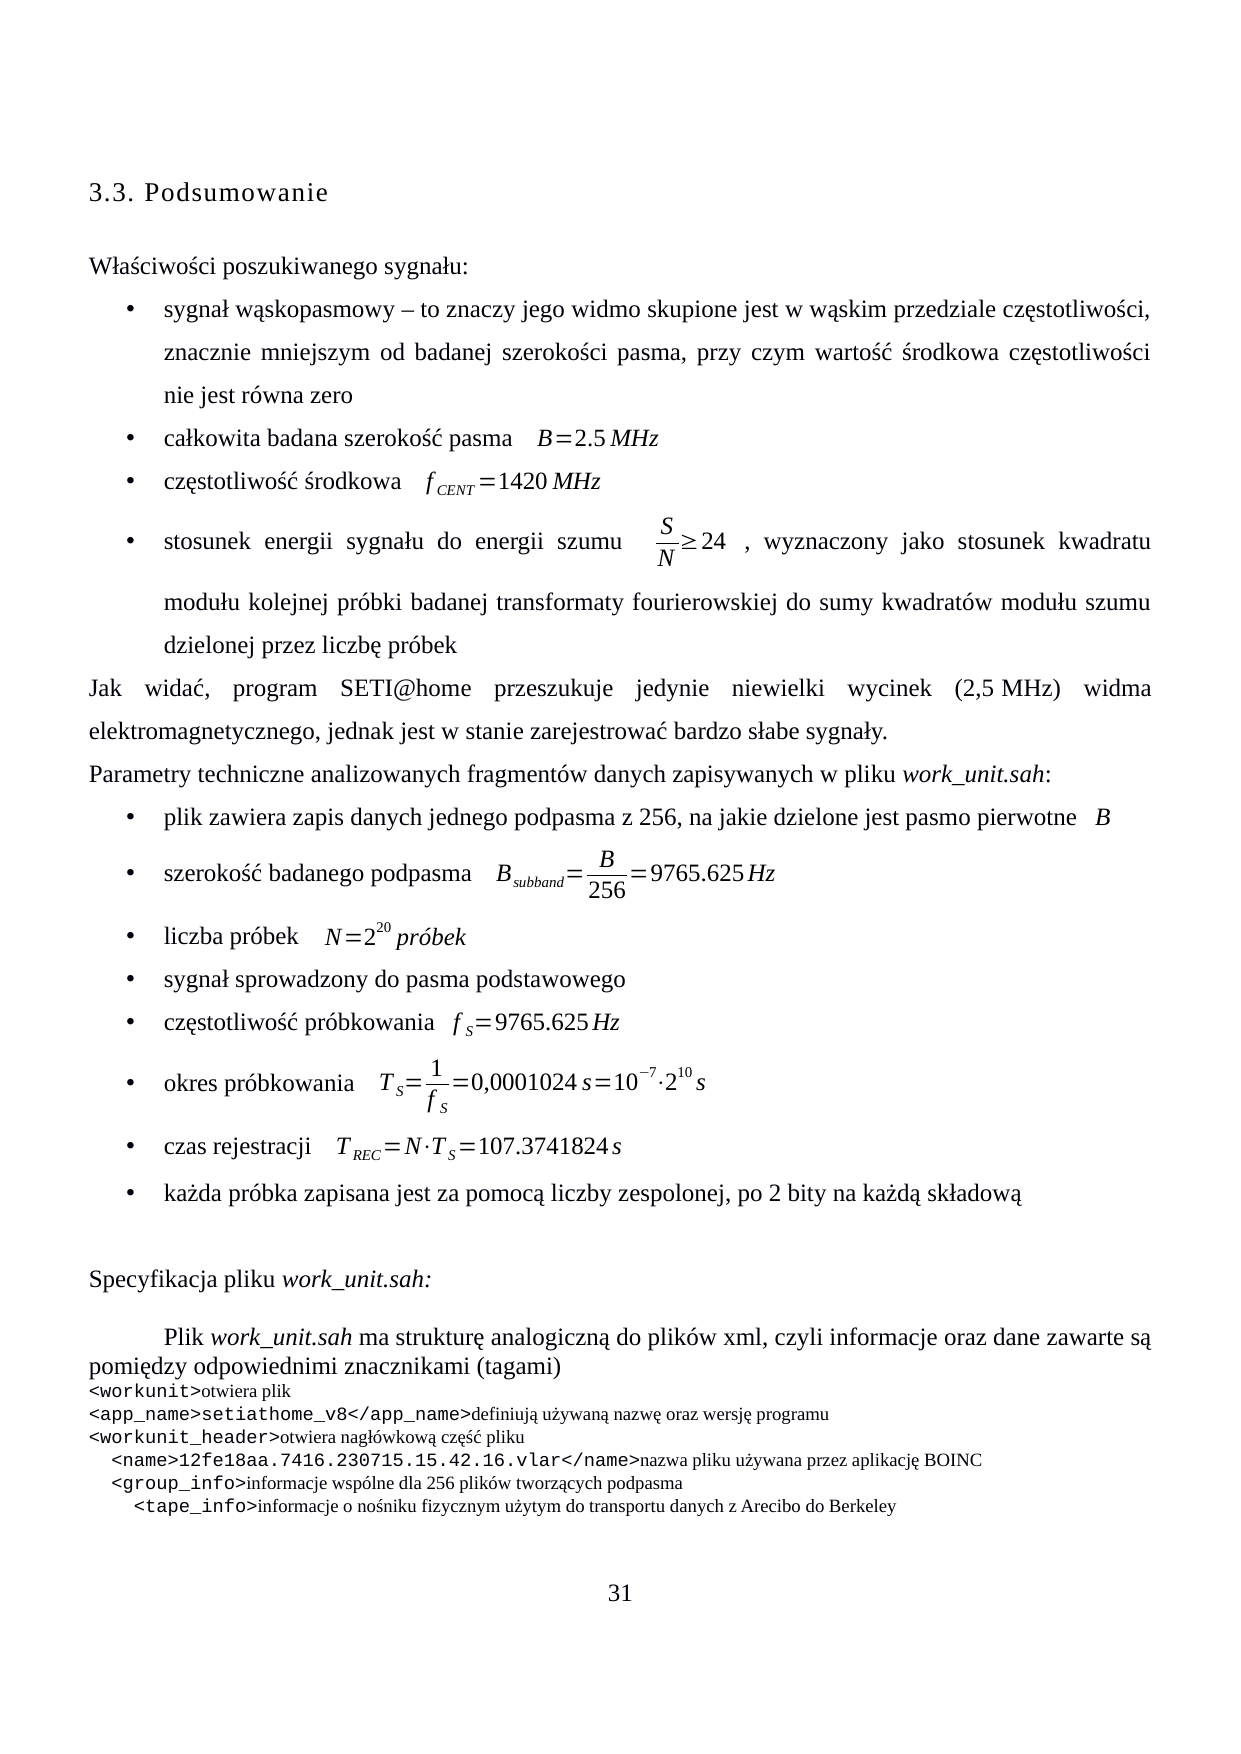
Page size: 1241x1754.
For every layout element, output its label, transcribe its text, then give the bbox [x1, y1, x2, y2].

text Parametry techniczne analizowanych fragmentów danych zapisywanych w pliku work_unit.sah: [88, 759, 1152, 788]
list plik zawiera zapis danych jednego podpasma z 256, na jakie dzielone jest pasmo pierwotne [126, 802, 1152, 831]
list częstotliwość środkowa [126, 466, 1152, 499]
list całkowita badana szerokość pasma [126, 423, 1152, 452]
list sygnał wąskopasmowy – to znaczy jego widmo skupione jest w wąskim przedziale częstotliwości, znacznie mniejszym od badanej szerokości pasma, przy czym wartość środkowa częstotliwości nie jest równa zero [126, 294, 1152, 409]
list liczba próbek [126, 919, 1152, 950]
text <group_info>informacje wspólne dla 256 plików tworzących podpasma [88, 1472, 1152, 1495]
list sygnał sprowadzony do pasma podstawowego [126, 964, 1152, 993]
list częstotliwość próbkowania [126, 1007, 1152, 1040]
text <tape_info>informacje o nośniku fizycznym użytym do transportu danych z Arecibo do Berkeley [88, 1495, 1152, 1518]
list czas rejestracji [126, 1131, 1152, 1164]
text Plik work_unit.sah ma strukturę analogiczną do plików xml, czyli informacje oraz dane zawarte są pomiędzy odpowiednimi znacznikami (tagami) [88, 1322, 1152, 1379]
text Jak widać, program SETI@home przeszukuje jedynie niewielki wycinek (2,5 MHz) widma elektromagnetycznego, jednak jest w stanie zarejestrować bardzo słabe sygnały. [88, 673, 1152, 745]
text Specyfikacja pliku work_unit.sah: [88, 1264, 1152, 1293]
text <app_name>setiathome_v8</app_name>definiują używaną nazwę oraz wersję programu [88, 1403, 1152, 1426]
text Właściwości poszukiwanego sygnału: [88, 251, 1152, 279]
subtitle 3.3. Podsumowanie [88, 176, 1152, 208]
list każda próbka zapisana jest za pomocą liczby zespolonej, po 2 bity na każdą składową [126, 1178, 1152, 1207]
text <name>12fe18aa.7416.230715.15.42.16.vlar</name>nazwa pliku używana przez aplikację BOINC [88, 1449, 1152, 1472]
list okres próbkowania [126, 1054, 1152, 1117]
list stosunek energii sygnału do energii szumu , wyznaczony jako stosunek kwadratu modułu kolejnej próbki badanej transformaty fourierowskiej do sumy kwadratów modułu szumu dzielonej przez liczbę próbek [126, 513, 1152, 658]
text <workunit_header>otwiera nagłówkową część pliku [88, 1426, 1152, 1449]
text <workunit>otwiera plik [88, 1379, 1152, 1403]
list szerokość badanego podpasma [126, 845, 1152, 904]
